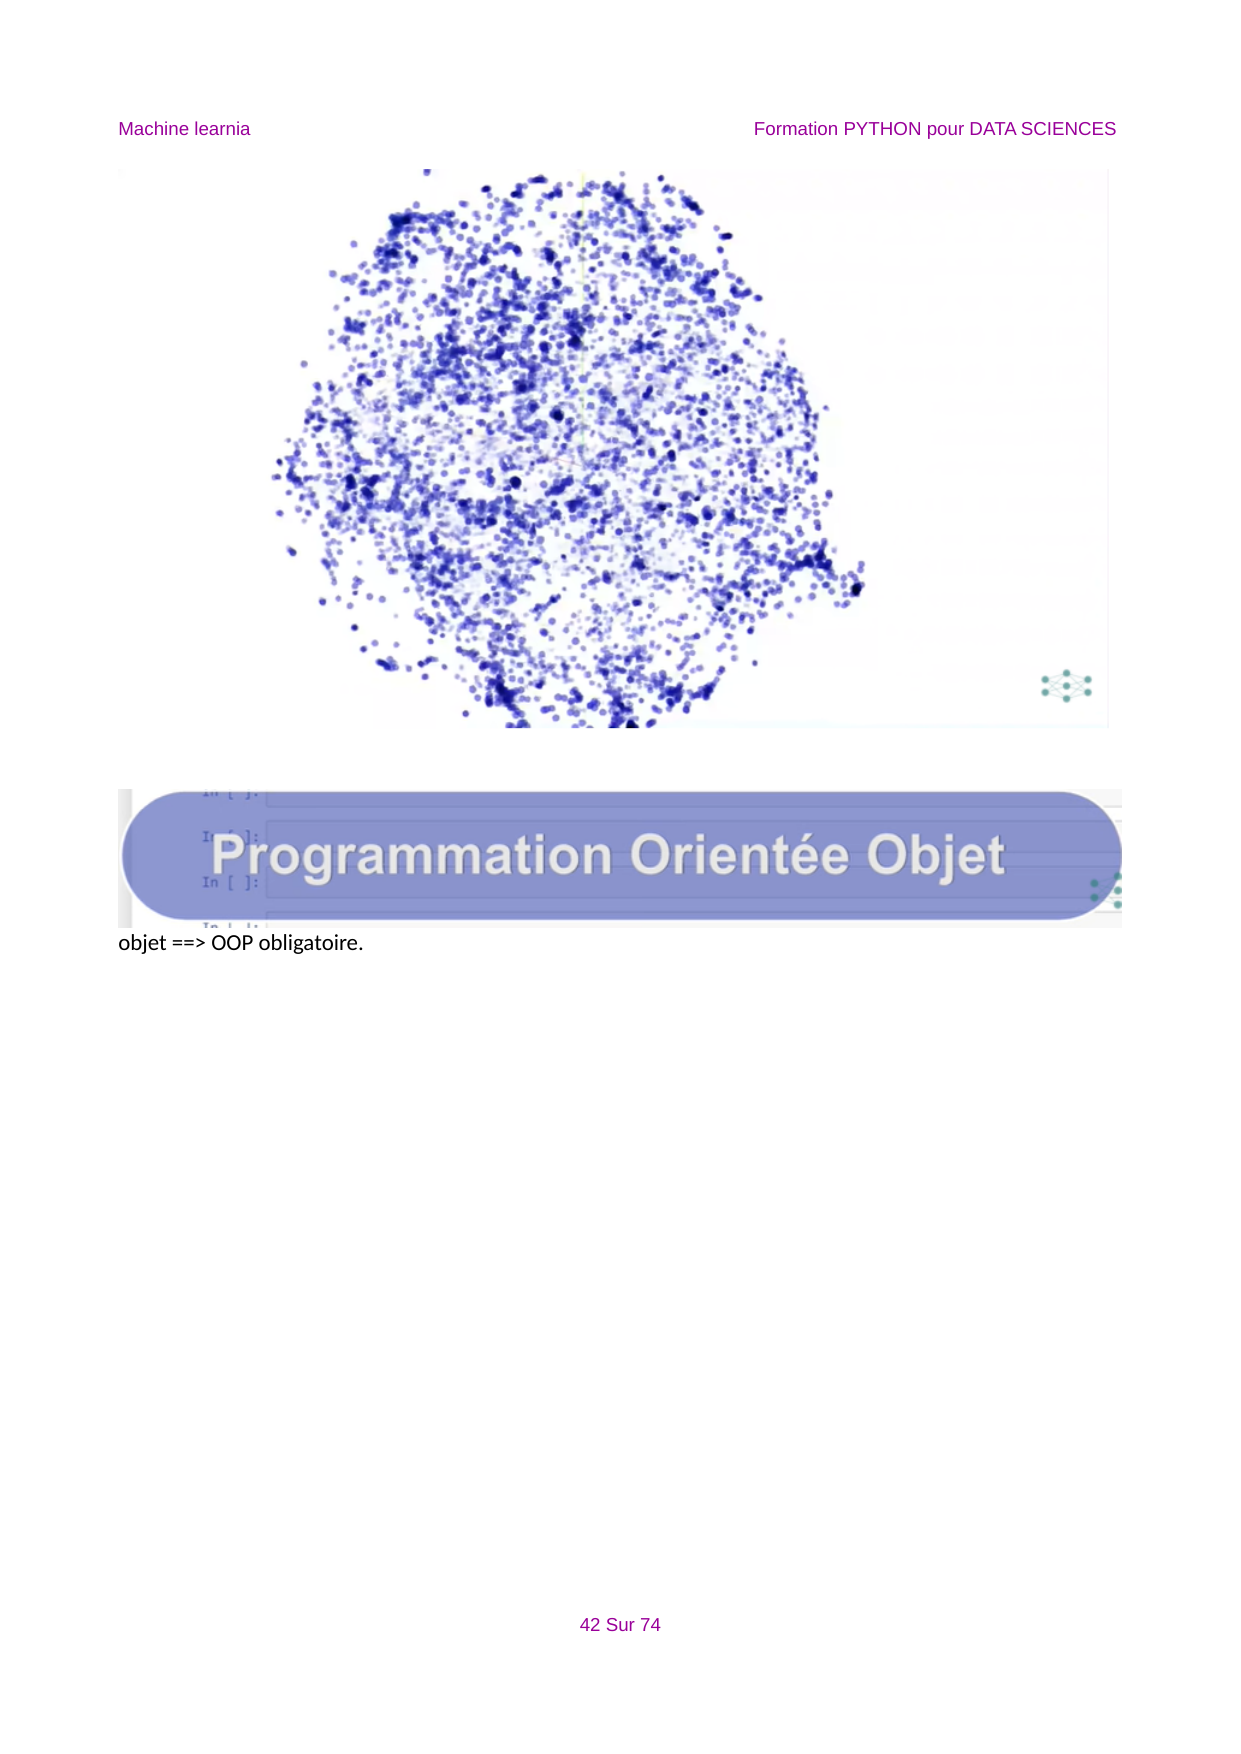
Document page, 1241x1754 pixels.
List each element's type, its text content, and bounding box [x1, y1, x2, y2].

picture [118, 169, 1122, 733]
text objet ==> OOP obligatoire. [118, 928, 1122, 956]
picture [118, 789, 1122, 928]
